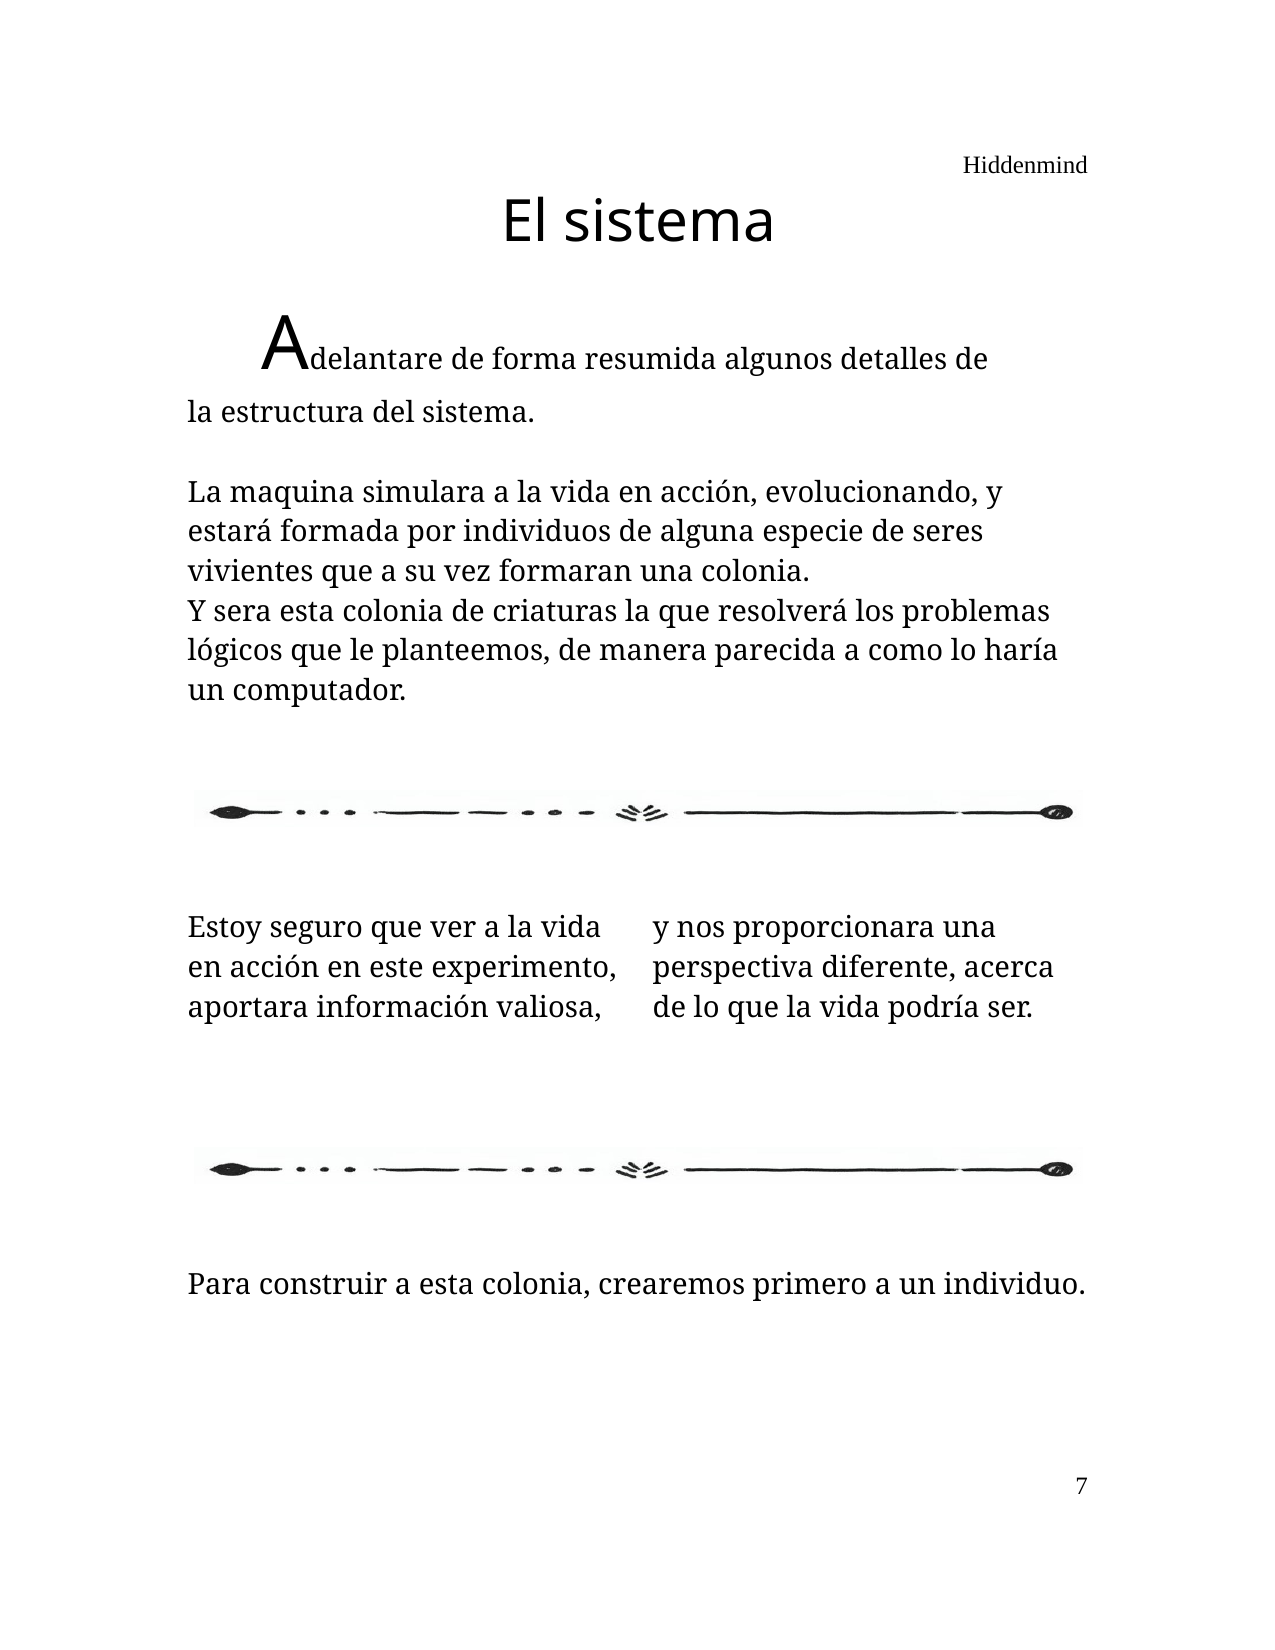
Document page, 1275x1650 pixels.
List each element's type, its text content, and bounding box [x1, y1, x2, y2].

text La maquina simulara a la vida en acción, evolucionando, y estará formada por individuos de alguna especie de seres vivientes que a su vez formaran una colonia. [187, 471, 1087, 590]
picture [193, 790, 1083, 827]
text Estoy seguro que ver a la vida en acción en este experimento, aportara información valiosa, [187, 906, 622, 1026]
picture [193, 1147, 1083, 1184]
text y nos proporcionara una perspectiva diferente, acerca de lo que la vida podría ser. [652, 906, 1087, 1026]
text Adelantare de forma resumida algunos detalles de [187, 289, 1087, 392]
text Y sera esta colonia de criaturas la que resolverá los problemas lógicos que le planteemos, de manera parecida a como lo haría un computador. [187, 590, 1087, 709]
text Para construir a esta colonia, crearemos primero a un individuo. [187, 1263, 1087, 1303]
text la estructura del sistema. [187, 392, 1087, 431]
